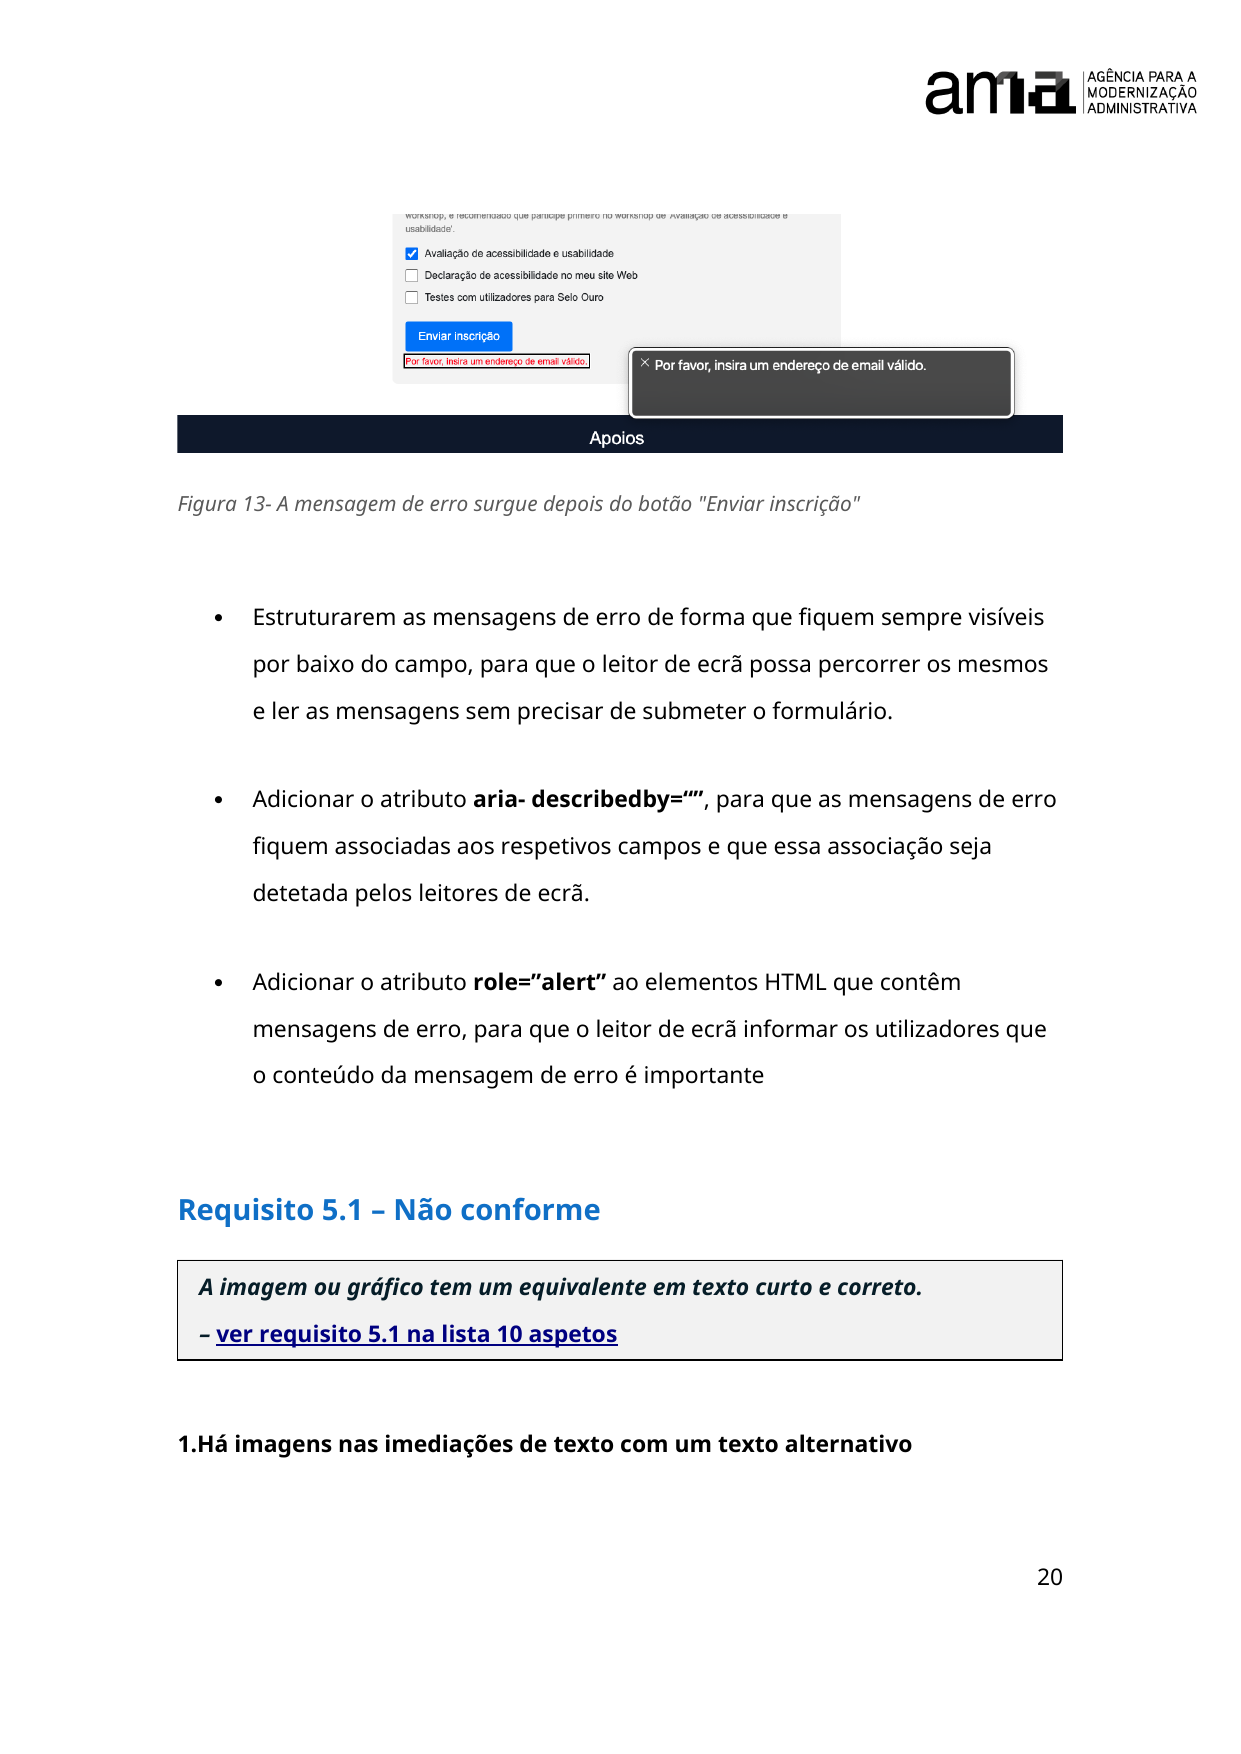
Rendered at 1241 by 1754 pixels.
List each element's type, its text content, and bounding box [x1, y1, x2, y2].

text 1.Há imagens nas imediações de texto com um texto alternativo [177, 1428, 1063, 1459]
list Estruturarem as mensagens de erro de forma que fiquem sempre visíveis por baixo do campo, para que o leitor de ecrã possa percorrer os mesmos e ler as mensagens sem precisar de submeter o formulário. [215, 601, 1063, 726]
text A imagem ou gráfico tem um equivalente em texto curto e correto. – ver requisito 5.1 na lista 10 aspetos [178, 1261, 1062, 1359]
list Adicionar o atributo aria- describedby=“”, para que as mensagens de erro fiquem associadas aos respetivos campos e que essa associação seja detetada pelos leitores de ecrã. [215, 783, 1063, 908]
text Figura 13- A mensagem de erro surgue depois do botão "Enviar inscrição" [177, 489, 1063, 518]
list Adicionar o atributo role=”alert” ao elementos HTML que contêm mensagens de erro, para que o leitor de ecrã informar os utilizadores que o conteúdo da mensagem de erro é importante [215, 966, 1063, 1091]
subtitle Requisito 5.1 – Não conforme [177, 1189, 1063, 1229]
